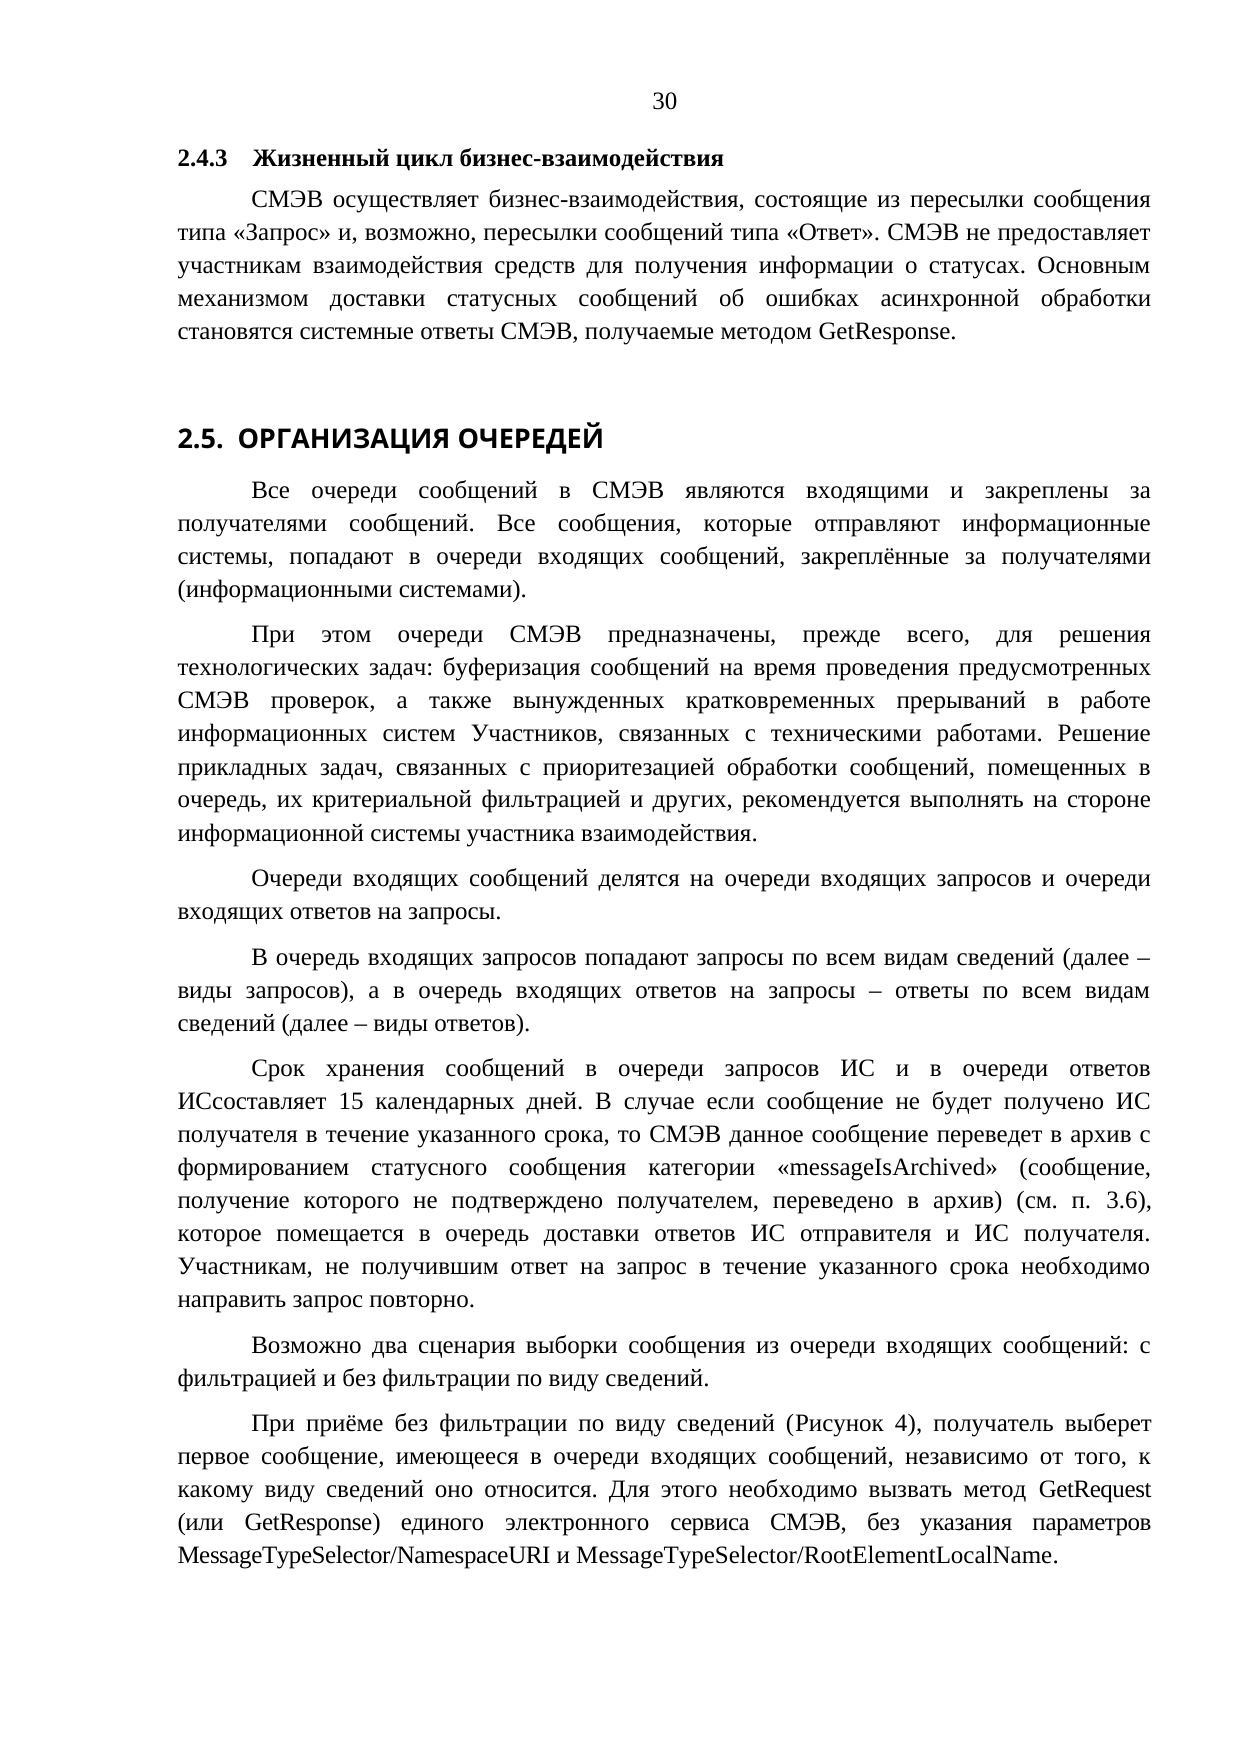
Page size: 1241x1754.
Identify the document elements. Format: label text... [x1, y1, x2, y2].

text Возможно два сценария выборки сообщения из очереди входящих сообщений: с фильтрацией и без фильтрации по виду сведений. [177, 1330, 1152, 1392]
text СМЭВ осуществляет бизнес-взаимодействия, состоящие из пересылки сообщения типа «Запрос» и, возможно, пересылки сообщений типа «Ответ». СМЭВ не предоставляет участникам взаимодействия средств для получения информации о статусах. Основным механизмом доставки статусных сообщений об ошибках асинхронной обработки становятся системные ответы СМЭВ, получаемые методом GetResponse. [177, 184, 1152, 345]
subtitle Организация очередей [177, 420, 1152, 457]
text Очереди входящих сообщений делятся на очереди входящих запросов и очереди входящих ответов на запросы. [177, 863, 1152, 925]
subtitle Жизненный цикл бизнес-взаимодействия [177, 143, 1152, 172]
text При этом очереди СМЭВ предназначены, прежде всего, для решения технологических задач: буферизация сообщений на время проведения предусмотренных СМЭВ проверок, а также вынужденных кратковременных прерываний в работе информационных систем Участников, связанных с техническими работами. Решение прикладных задач, связанных с приоритезацией обработки сообщений, помещенных в очередь, их критериальной фильтрацией и других, рекомендуется выполнять на стороне информационной системы участника взаимодействия. [177, 619, 1152, 846]
text Срок хранения сообщений в очереди запросов ИС и в очереди ответов ИСсоставляет 15 календарных дней. В случае если сообщение не будет получено ИС получателя в течение указанного срока, то СМЭВ данное сообщение переведет в архив с формированием статусного сообщения категории «messageIsArchived» (сообщение, получение которого не подтверждено получателем, переведено в архив) (см. п. 3.6), которое помещается в очередь доставки ответов ИС отправителя и ИС получателя. Участникам, не получившим ответ на запрос в течение указанного срока необходимо направить запрос повторно. [177, 1053, 1152, 1313]
text Все очереди сообщений в СМЭВ являются входящими и закреплены за получателями сообщений. Все сообщения, которые отправляют информационные системы, попадают в очереди входящих сообщений, закреплённые за получателями (информационными системами). [177, 475, 1152, 603]
text При приёме без фильтрации по виду сведений (Рисунок 4), получатель выберет первое сообщение, имеющееся в очереди входящих сообщений, независимо от того, к какому виду сведений оно относится. Для этого необходимо вызвать метод GetRequest (или GetResponse) единого электронного сервиса СМЭВ, без указания параметров MessageTypeSelector/NamespaceURI и MessageTypeSelector/RootElementLocalName. [177, 1408, 1152, 1569]
text В очередь входящих запросов попадают запросы по всем видам сведений (далее – виды запросов), а в очередь входящих ответов на запросы – ответы по всем видам сведений (далее – виды ответов). [177, 942, 1152, 1036]
